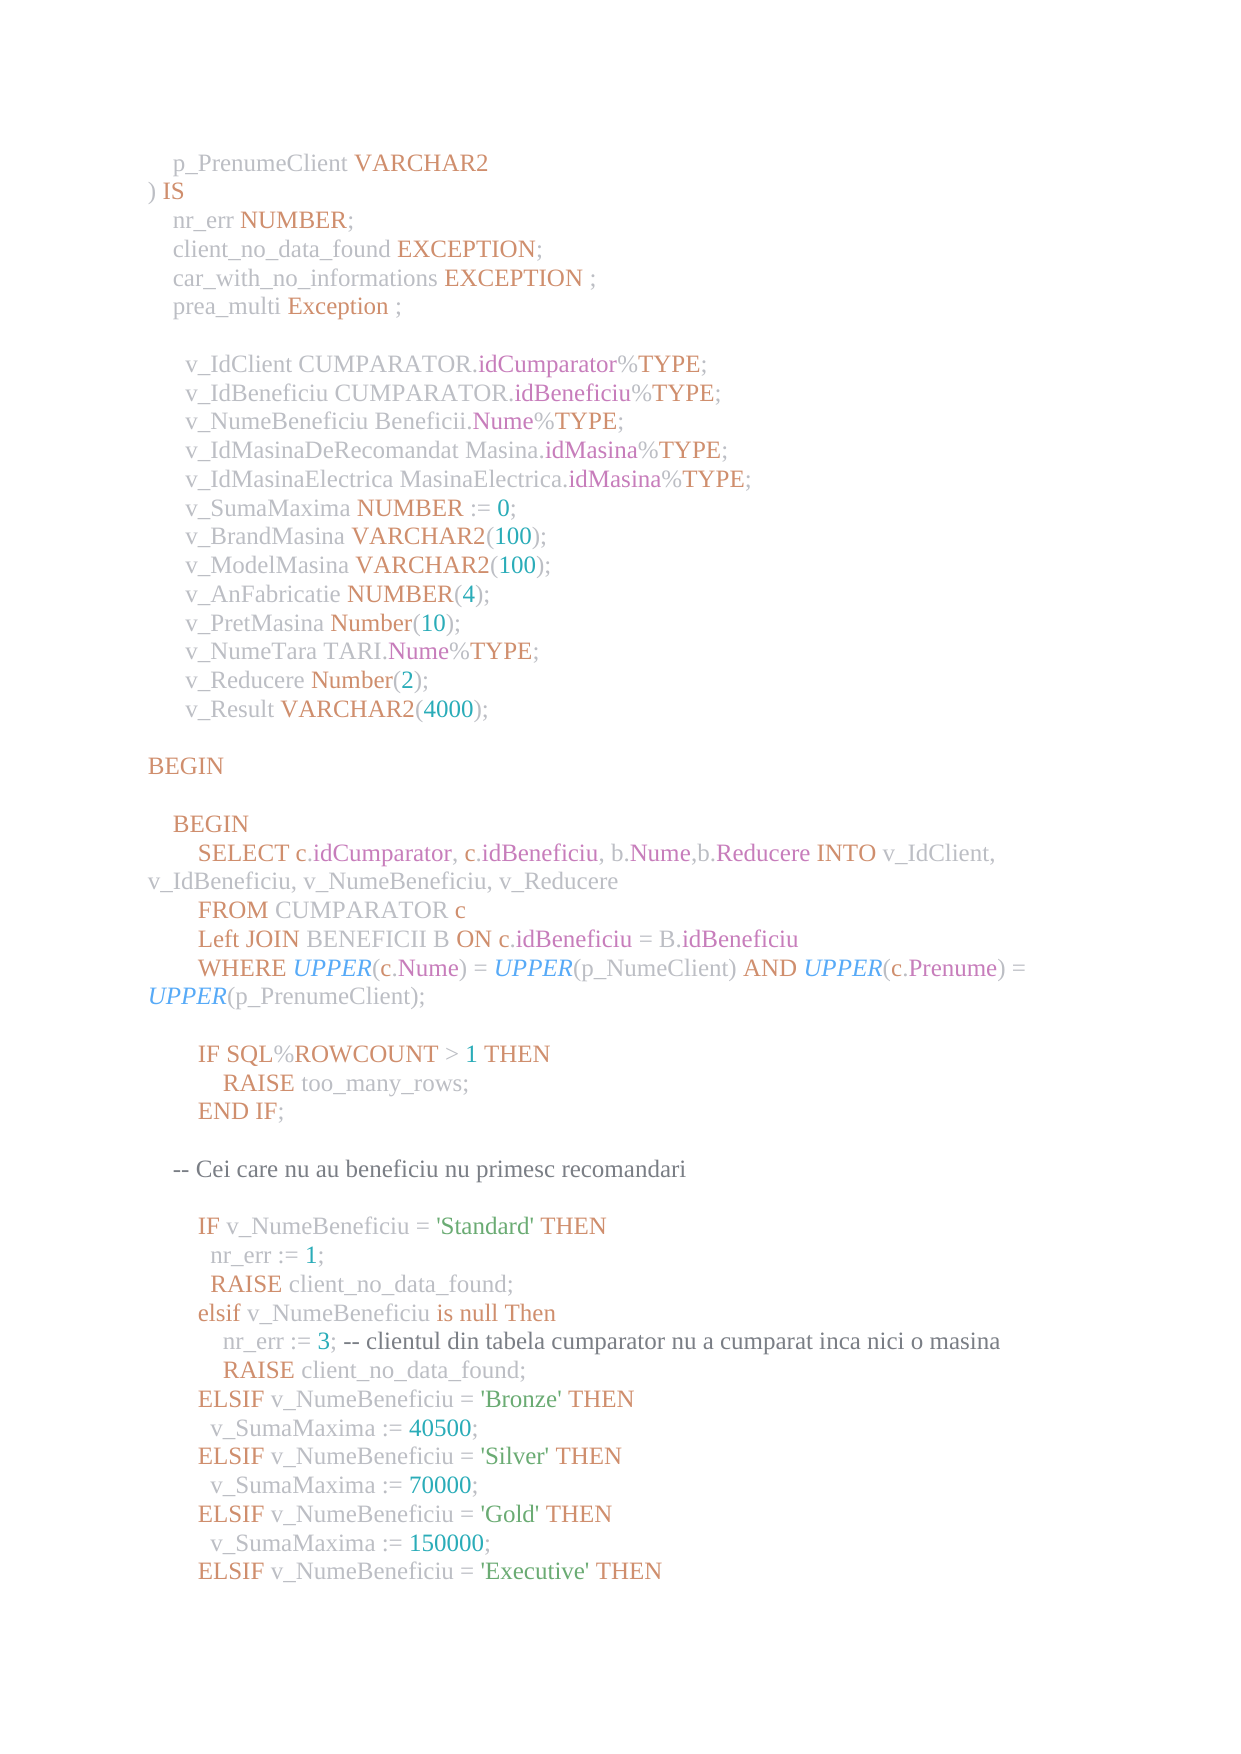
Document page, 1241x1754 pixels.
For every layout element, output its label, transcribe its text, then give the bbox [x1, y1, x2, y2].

text p_PrenumeClient VARCHAR2 ) IS nr_err NUMBER; client_no_data_found EXCEPTION; car_with_no_informations EXCEPTION ; prea_multi Exception ; v_IdClient CUMPARATOR.idCumparator%TYPE; v_IdBeneficiu CUMPARATOR.idBeneficiu%TYPE; v_NumeBeneficiu Beneficii.Nume%TYPE; v_IdMasinaDeRecomandat Masina.idMasina%TYPE; v_IdMasinaElectrica MasinaElectrica.idMasina%TYPE; v_SumaMaxima NUMBER := 0; v_BrandMasina VARCHAR2(100); v_ModelMasina VARCHAR2(100); v_AnFabricatie NUMBER(4); v_PretMasina Number(10); v_NumeTara TARI.Nume%TYPE; v_Reducere Number(2); v_Result VARCHAR2(4000); BEGIN BEGIN SELECT c.idCumparator, c.idBeneficiu, b.Nume,b.Reducere INTO v_IdClient, v_IdBeneficiu, v_NumeBeneficiu, v_Reducere FROM CUMPARATOR c Left JOIN BENEFICII B ON c.idBeneficiu = B.idBeneficiu WHERE UPPER(c.Nume) = UPPER(p_NumeClient) AND UPPER(c.Prenume) = UPPER(p_PrenumeClient); IF SQL%ROWCOUNT > 1 THEN RAISE too_many_rows; END IF; -- Cei care nu au beneficiu nu primesc recomandari IF v_NumeBeneficiu = 'Standard' THEN nr_err := 1; RAISE client_no_data_found; elsif v_NumeBeneficiu is null Then nr_err := 3; -- clientul din tabela cumparator nu a cumparat inca nici o masina RAISE client_no_data_found; ELSIF v_NumeBeneficiu = 'Bronze' THEN v_SumaMaxima := 40500; ELSIF v_NumeBeneficiu = 'Silver' THEN v_SumaMaxima := 70000; ELSIF v_NumeBeneficiu = 'Gold' THEN v_SumaMaxima := 150000; ELSIF v_NumeBeneficiu = 'Executive' THEN [148, 148, 1093, 1585]
